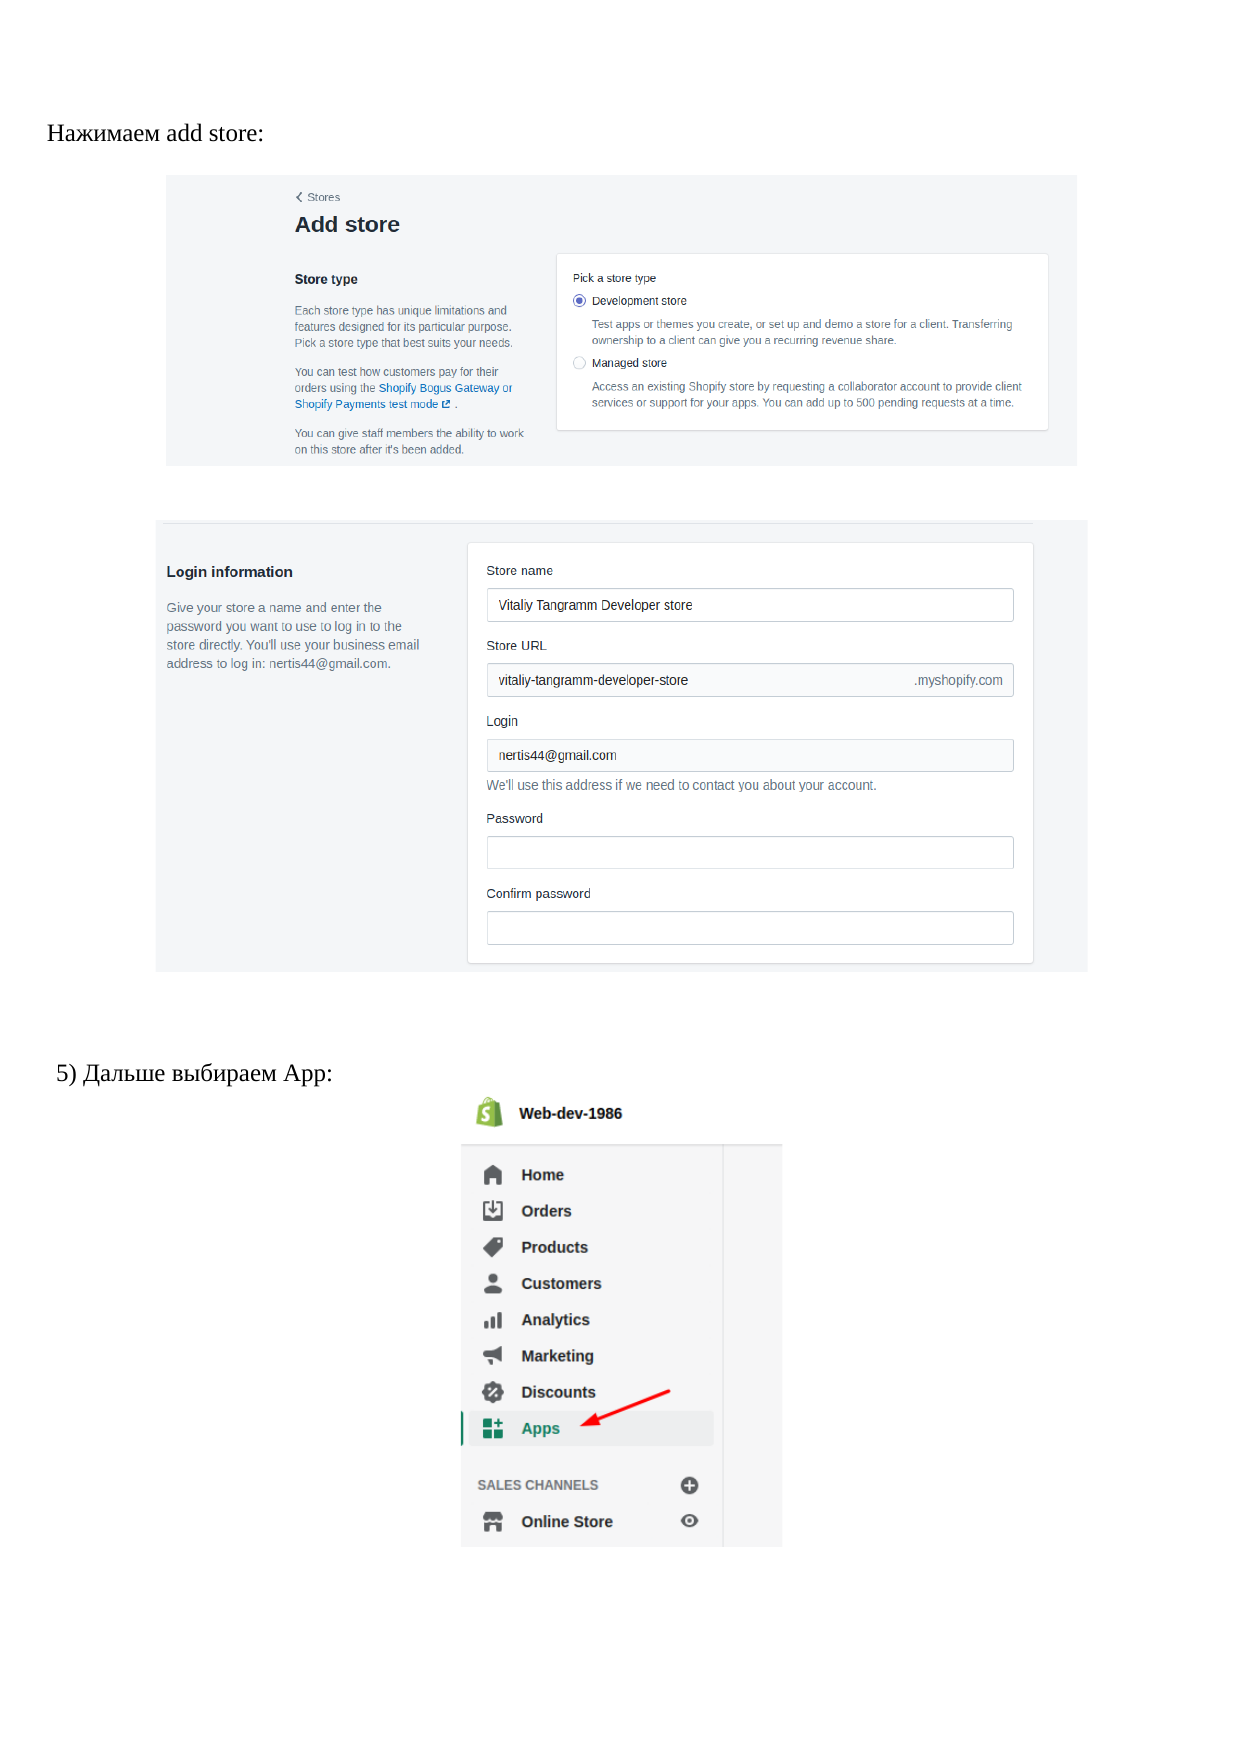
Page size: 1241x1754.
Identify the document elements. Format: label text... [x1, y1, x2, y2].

picture [155, 520, 1088, 972]
text 5) Дальше выбираем App: [56, 1058, 1187, 1087]
picture [460, 1086, 783, 1547]
picture [166, 175, 1078, 466]
text Нажимаем add store: [47, 118, 1187, 147]
